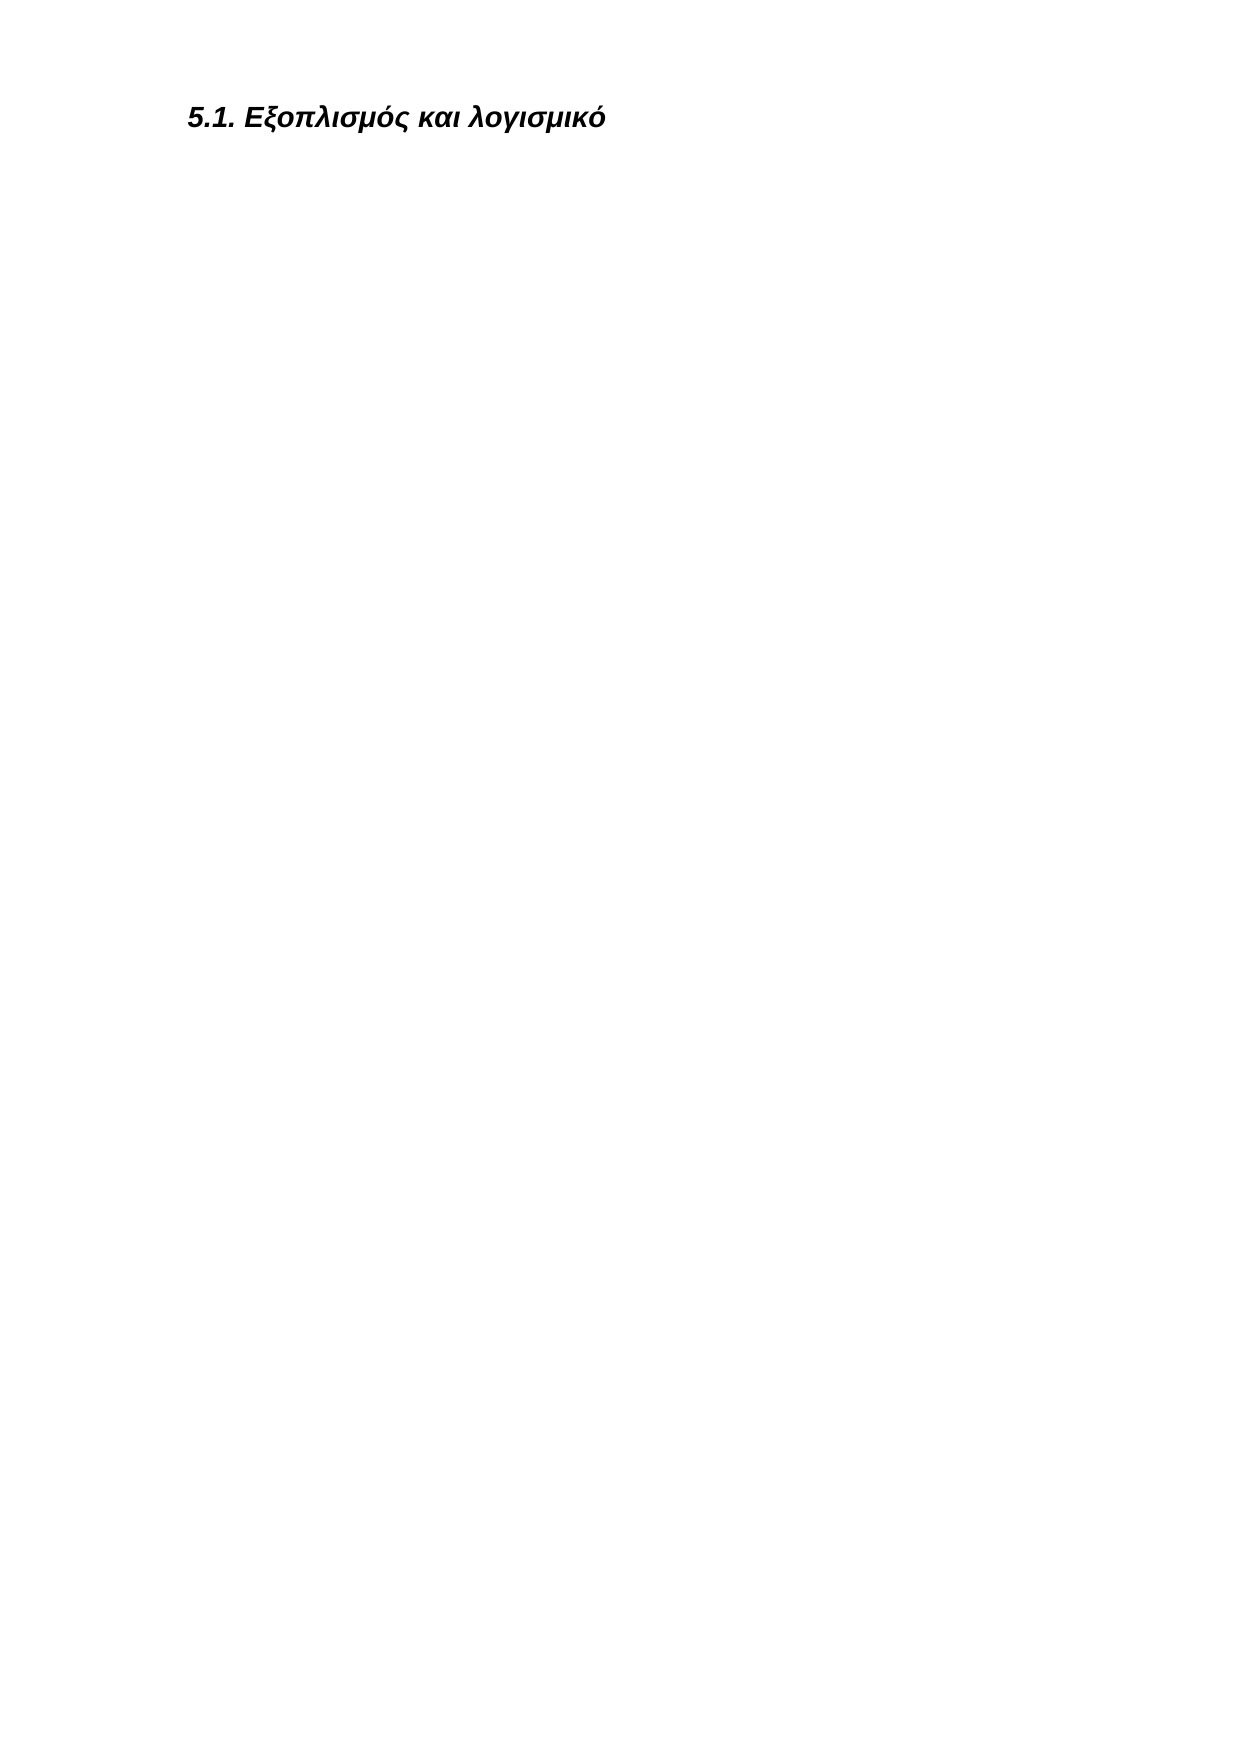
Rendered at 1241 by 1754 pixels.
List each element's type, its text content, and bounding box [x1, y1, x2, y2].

subtitle 5.1. Εξοπλισμός και λογισμικό [187, 100, 1053, 133]
